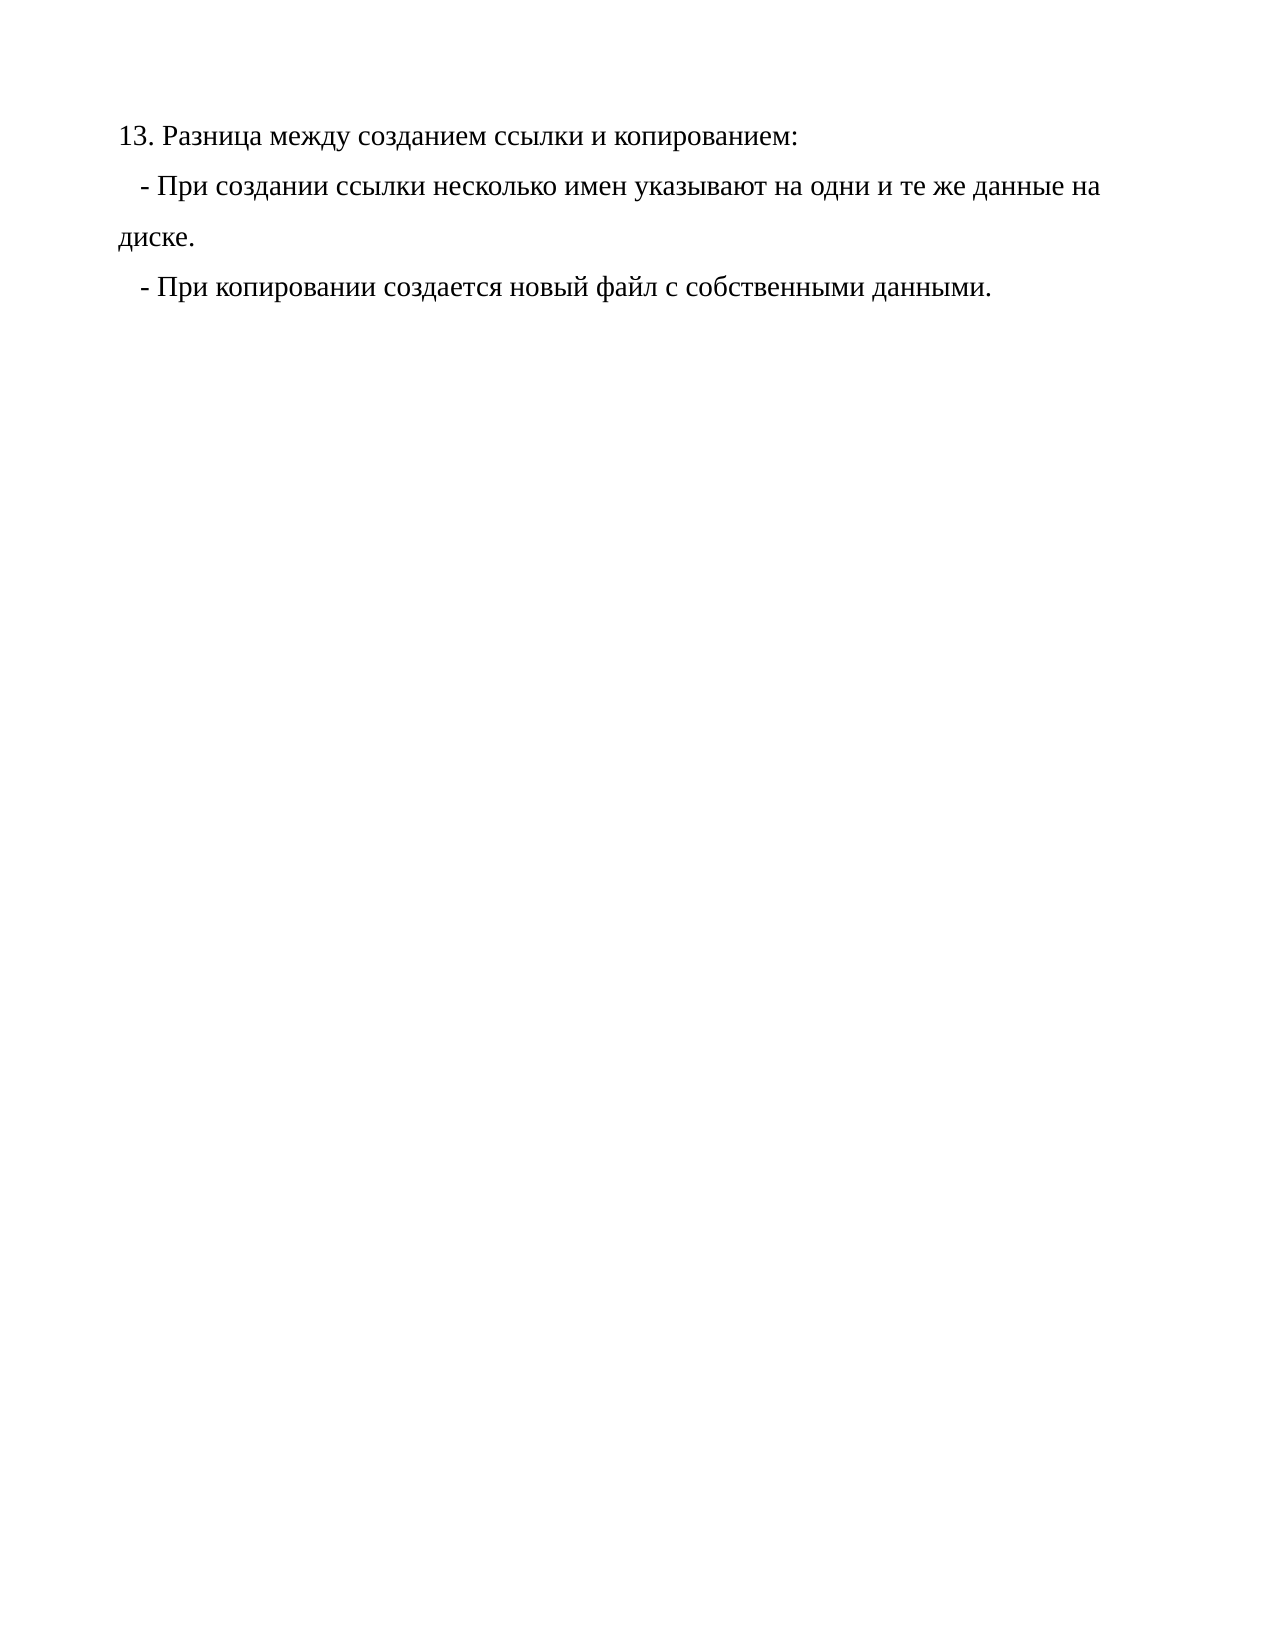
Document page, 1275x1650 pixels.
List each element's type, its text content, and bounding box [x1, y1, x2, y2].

text - При создании ссылки несколько имен указывают на одни и те же данные на диске. [118, 168, 1157, 252]
text - При копировании создается новый файл с собственными данными. [118, 269, 1157, 303]
text 13. Разница между созданием ссылки и копированием: [118, 118, 1157, 152]
